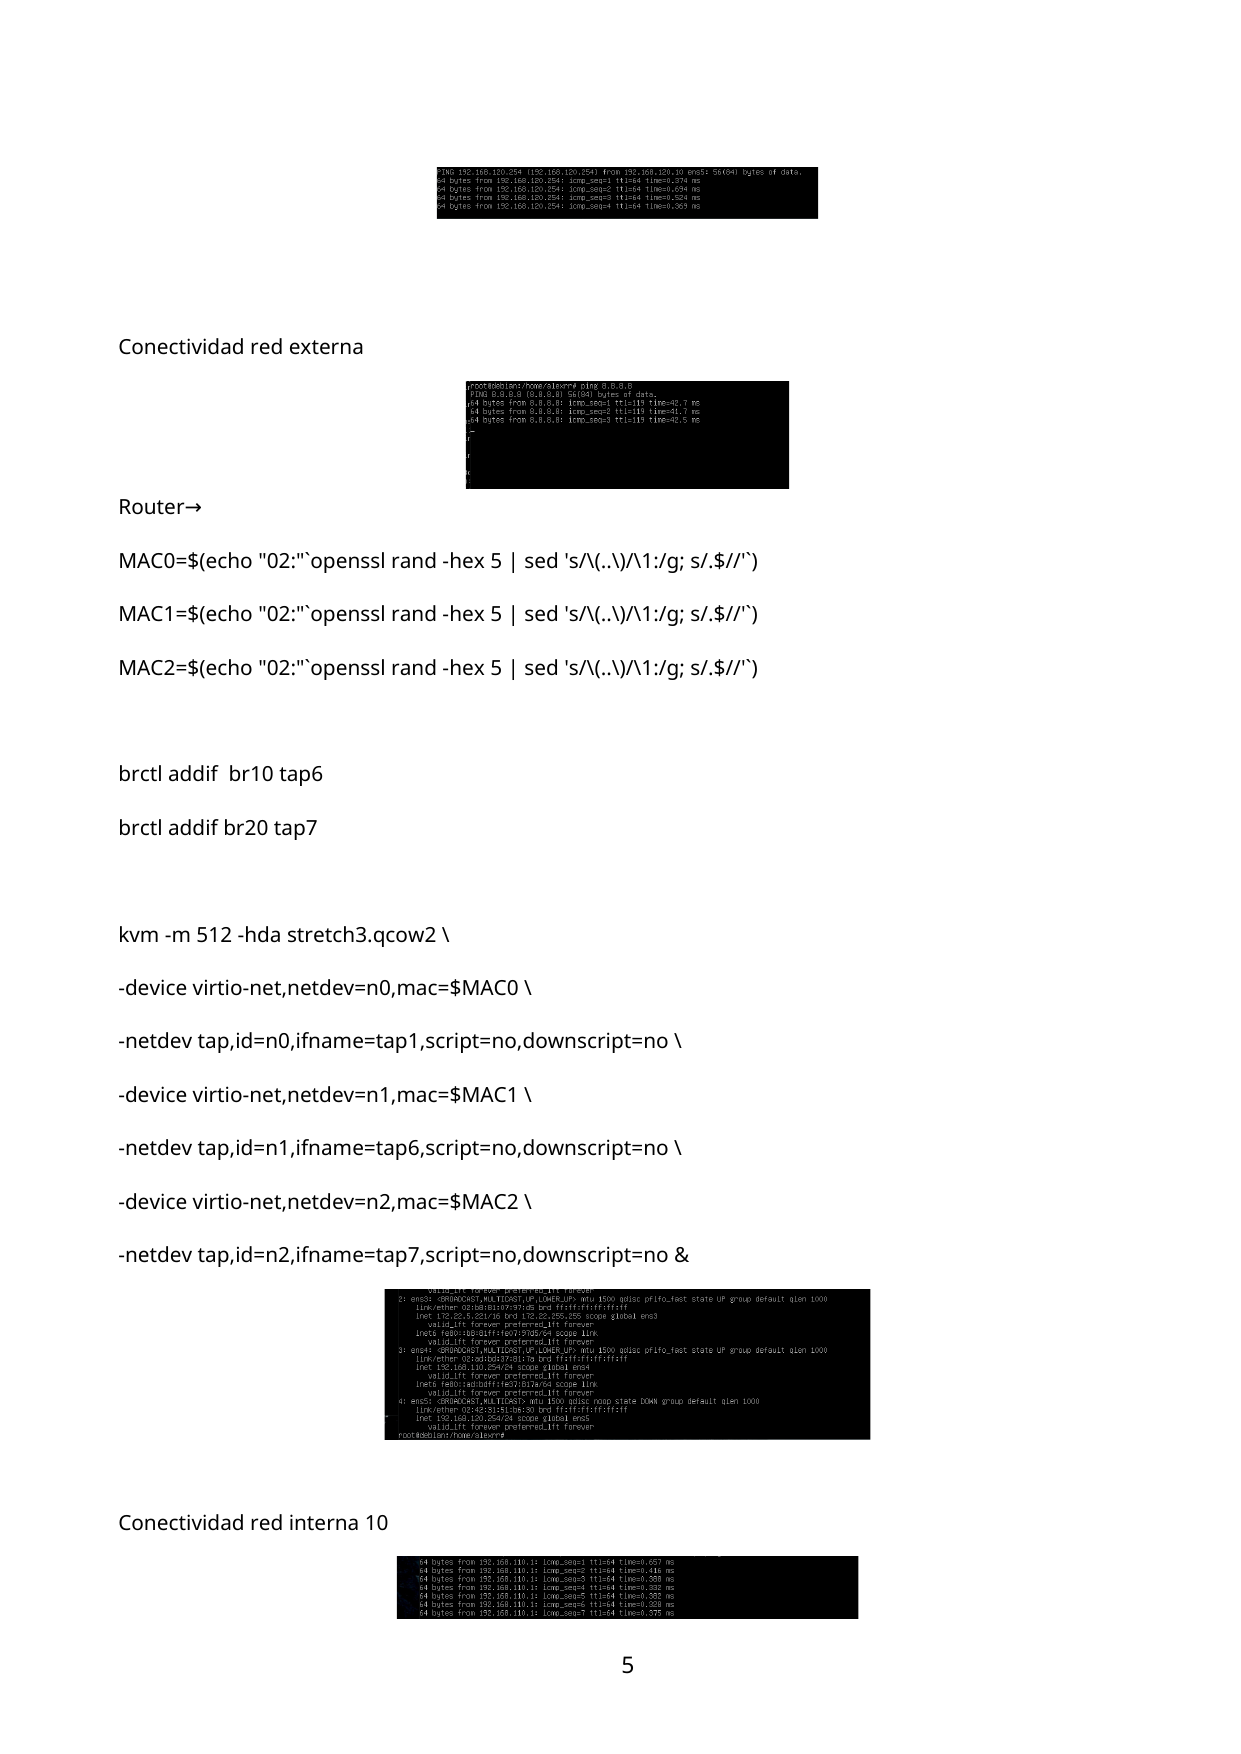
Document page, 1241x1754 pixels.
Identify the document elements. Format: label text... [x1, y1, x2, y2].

text -device virtio-net,netdev=n2,mac=$MAC2 \ [118, 1187, 1137, 1215]
picture [384, 1339, 440, 1440]
picture [436, 199, 652, 219]
text -device virtio-net,netdev=n1,mac=$MAC1 \ [118, 1080, 1137, 1108]
text -netdev tap,id=n1,ifname=tap6,script=no,downscript=no \ [118, 1133, 1137, 1162]
text -device virtio-net,netdev=n0,mac=$MAC0 \ [118, 973, 1137, 1002]
text Conectividad red interna 10 [118, 1508, 1137, 1536]
text MAC0=$(echo "02:"`openssl rand -hex 5 | sed 's/\(..\)/\1:/g; s/.$//'`) [118, 546, 1137, 574]
text brctl addif br20 tap7 [118, 813, 1137, 841]
picture [465, 381, 496, 417]
text kvm -m 512 -hda stretch3.qcow2 \ [118, 920, 1137, 948]
text Conectividad red externa [118, 332, 1137, 360]
text -netdev tap,id=n2,ifname=tap7,script=no,downscript=no & [118, 1240, 1137, 1269]
text brctl addif br10 tap6 [118, 759, 1137, 788]
text Router→ [118, 492, 1137, 521]
text MAC2=$(echo "02:"`openssl rand -hex 5 | sed 's/\(..\)/\1:/g; s/.$//'`) [118, 653, 1137, 681]
text MAC1=$(echo "02:"`openssl rand -hex 5 | sed 's/\(..\)/\1:/g; s/.$//'`) [118, 599, 1137, 628]
picture [396, 1557, 431, 1619]
text -netdev tap,id=n0,ifname=tap1,script=no,downscript=no \ [118, 1027, 1137, 1055]
